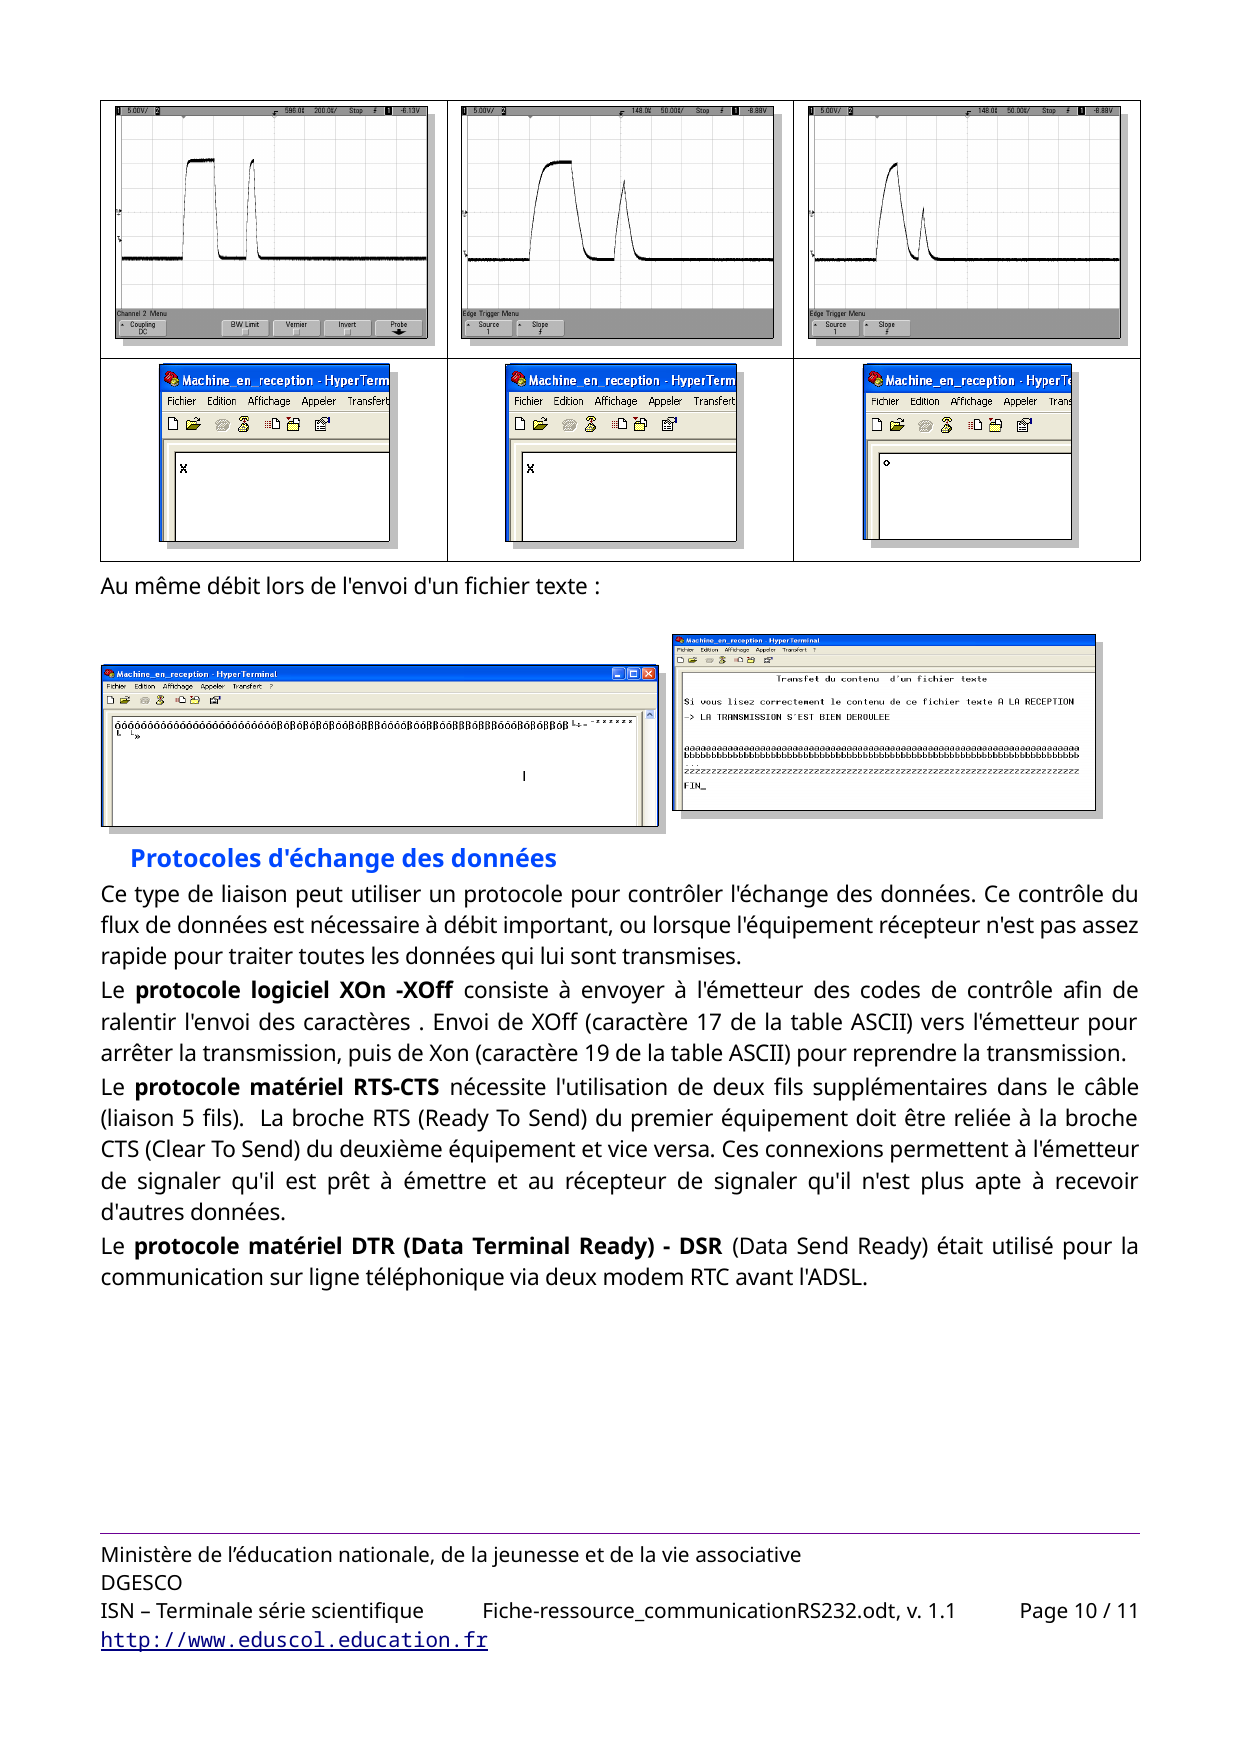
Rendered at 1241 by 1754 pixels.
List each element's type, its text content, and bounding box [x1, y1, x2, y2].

table_cell [448, 359, 793, 561]
picture [102, 666, 658, 826]
text Au même débit lors de l'envoi d'un fichier texte : [100, 570, 1140, 601]
text Le protocole logiciel XOn -XOff consiste à envoyer à l'émetteur des codes de contrôle afin de ralentir l'envoi des caractères . Envoi de XOff (caractère 17 de la table ASCII) vers l'émetteur pour arrêter la transmission, puis de Xon (caractère 19 de la table ASCII) pour reprendre la transmission. [100, 974, 1140, 1068]
picture [864, 365, 1071, 539]
text Protocoles d'échange des données [130, 652, 1140, 874]
text Ce type de liaison peut utiliser un protocole pour contrôler l'échange des données. Ce contrôle du flux de données est nécessaire à débit important, ou lorsque l'équipement récepteur n'est pas assez rapide pour traiter toutes les données qui lui sont transmises. [100, 877, 1140, 971]
table_cell [448, 101, 793, 358]
text Le protocole matériel RTS-CTS nécessite l'utilisation de deux fils supplémentaires dans le câble (liaison 5 fils). La broche RTS (Ready To Send) du premier équipement doit être reliée à la broche CTS (Clear To Send) du deuxième équipement et vice versa. Ces connexions permettent à l'émetteur de signaler qu'il est prêt à émettre et au récepteur de signaler qu'il n'est plus apte à recevoir d'autres données. [100, 1071, 1140, 1227]
picture [116, 107, 427, 338]
picture [160, 365, 389, 541]
text Le protocole matériel DTR (Data Terminal Ready) - DSR (Data Send Ready) était utilisé pour la communica­tion sur ligne téléphonique via deux modem RTC avant l'ADSL. [100, 1230, 1140, 1292]
table_cell [794, 101, 1140, 358]
picture [809, 107, 1120, 338]
table_cell [794, 359, 1140, 561]
table_cell [101, 101, 447, 358]
picture [673, 635, 1095, 810]
picture [506, 365, 736, 541]
picture [462, 107, 773, 338]
table_cell [101, 359, 447, 561]
